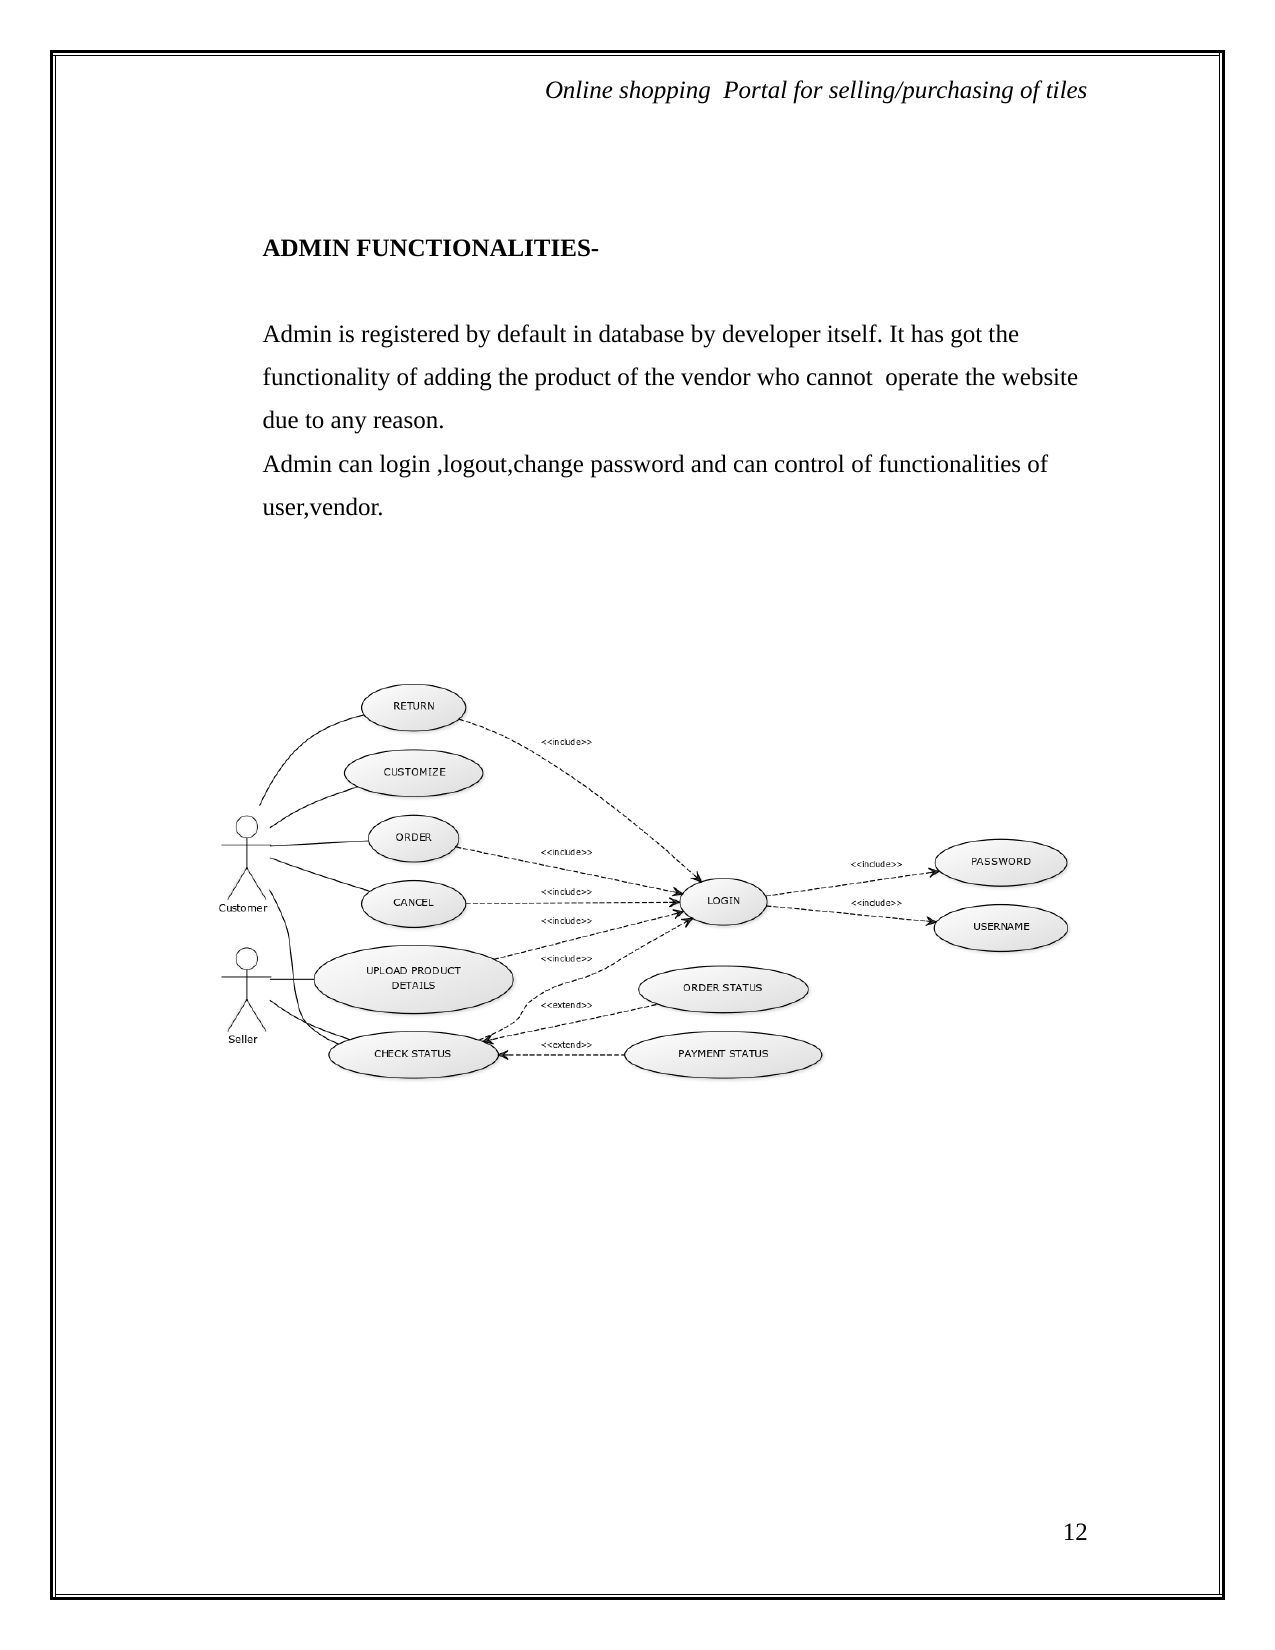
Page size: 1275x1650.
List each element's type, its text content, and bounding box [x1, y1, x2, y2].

text Admin can login ,logout,change password and can control of functionalities of user,vendor. [262, 449, 1087, 521]
text Admin is registered by default in database by developer itself. It has got the functionality of adding the product of the vendor who cannot operate the website due to any reason. [262, 319, 1087, 434]
text ADMIN FUNCTIONALITIES- [262, 233, 1087, 262]
picture [187, 664, 1088, 1098]
